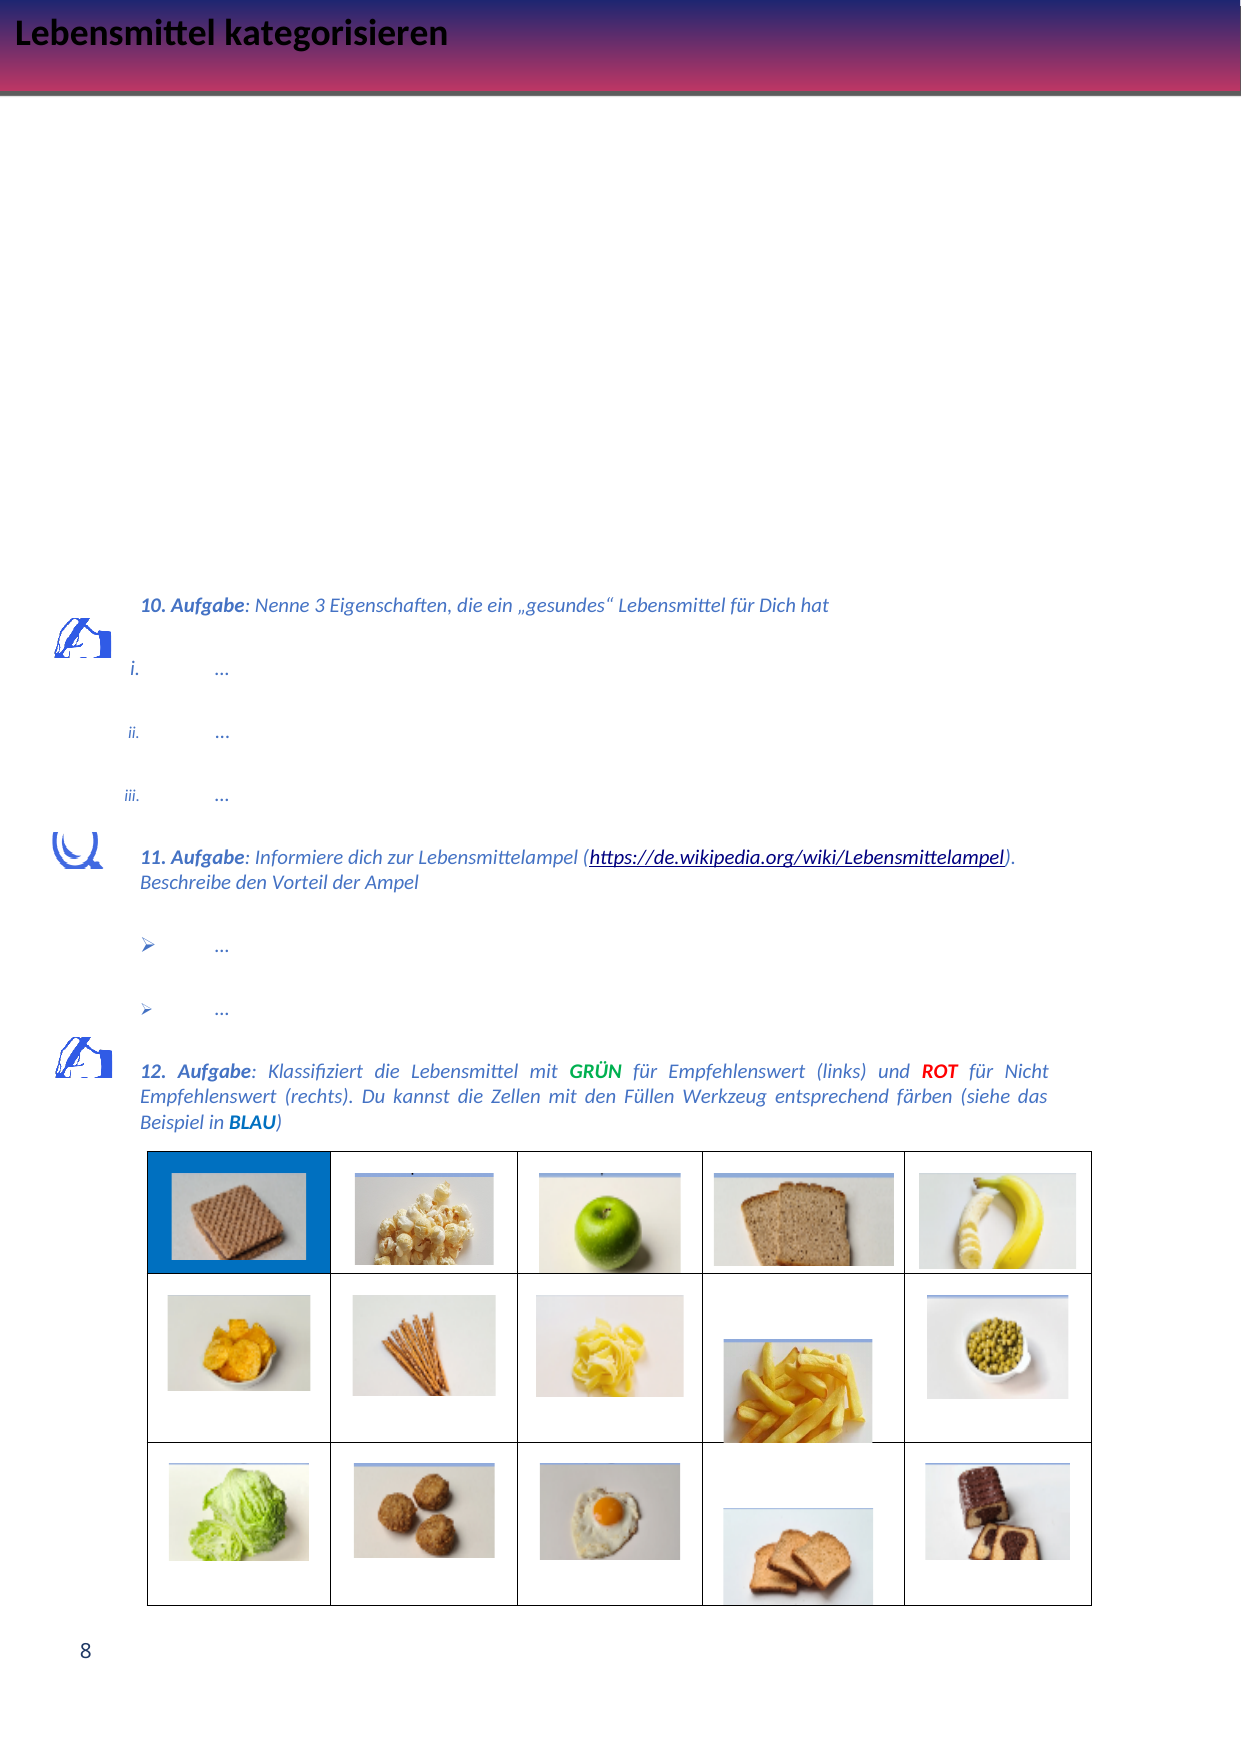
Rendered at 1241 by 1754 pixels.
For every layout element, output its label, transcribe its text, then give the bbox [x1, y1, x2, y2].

table_cell [518, 1274, 702, 1442]
table_cell [331, 1443, 517, 1605]
table_cell [703, 1443, 904, 1605]
table_cell [518, 1443, 702, 1605]
table_cell [95, 1054, 101, 1077]
table_cell 4. Aufgabe: Nenne 3 Merkmale eins Pangolins die ihn eindeutig identifizieren 5. Aufgabe: Definition Label: 6. Aufgabe: Teste Google Quickdraw aus: Abbildung 1:Google Quickdraw https://quickdraw.withgoogle.com/# 7. Aufgabe: Schaue dir folgendes Video an und beantworte die Fragen: Video 1: https://www.youtube.com/watch?v=HmUzceKCI9I&list=PL4puIg9yEU6yn_XR0TiSLroYO3KAlZmYY Erkläre den Begriff Algorithmus … Gib ein Beispiel für ein Algorithmus an … Gegeben sei folgendes Feld von Tic-Tac-Toe. Gib die Regel an, die ein Computer befolgend würde, bevor das nächste Symbol gesetzt wird und setze das „X“ an die richtige Stelle Regel: Abbildung 2: Tic-Tac-Toe Erläutere die Probleme die ein PC hat ein Hund bzw. eine Katze zu erkennen und zu unterscheiden Abbildung 3: Katze und Hund (https://media.istockphoto.com/id/172974164/photo/cat-and-dog-buddies-with-orange-background.jpg?s=612x612&w=0&k=20&c=k95AzlFdaP7L8Oy9zkGK3QGWA1DrGctObqjh6cLY7UQ=) … … … Beschreibe wie ein Computer ein Bild sieht bzw. darstellt … … … Beschreibe kurz den Vorgang beim Labeling … … Hier siehst du ein Google Captcha Code. Beschreibe die Gemeinsamkeit mit Labeling Abbildung 4: Google Captcha Code … … 8. Aufgabe: Erarbeitet in der Gruppe (3-4 Personen) jeweils ein Teilgebiet von KI. Am Anfang der nächsten Stunde stellt ihr in 2-3 Minuten dieses Teilgebiet kurz vor. Es reicht eine Präsentation mit 1 oder 2 Bildern und dann spricht jeder dazu. 9. Aufgabe: Notiere dir für jeden Vortrag mindestens 2 neue Erkenntnisse 10. Aufgabe: Nenne 3 Eigenschaften, die ein „gesundes“ Lebensmittel für Dich hat … ... … 11. Aufgabe: Informiere dich zur Lebensmittelampel (https://de.wikipedia.org/wiki/Lebensmittelampel). Beschreibe den Vorteil der Ampel … … 12. Aufgabe: Klassifiziert die Lebensmittel mit GRÜN für Empfehlenswert (links) und ROT für Nicht Empfehlenswert (rechts). Du kannst die Zellen mit den Füllen Werkzeug entsprechend färben (siehe das Beispiel in BLAU) [140, 98, 1111, 1151]
table_cell [905, 1443, 1091, 1605]
table_cell [905, 1274, 1091, 1442]
table_cell [148, 1443, 330, 1605]
table_header [703, 1152, 904, 1273]
table_header [518, 1152, 702, 1273]
table_cell [148, 1274, 330, 1442]
table_cell [1111, 98, 1146, 1151]
table_cell [95, 635, 100, 657]
table_header [905, 1152, 1091, 1273]
table_header [148, 1152, 330, 1273]
table_cell [95, 98, 140, 1151]
table_header [331, 1152, 517, 1273]
table_cell [703, 1274, 904, 1442]
table_cell [331, 1274, 517, 1442]
